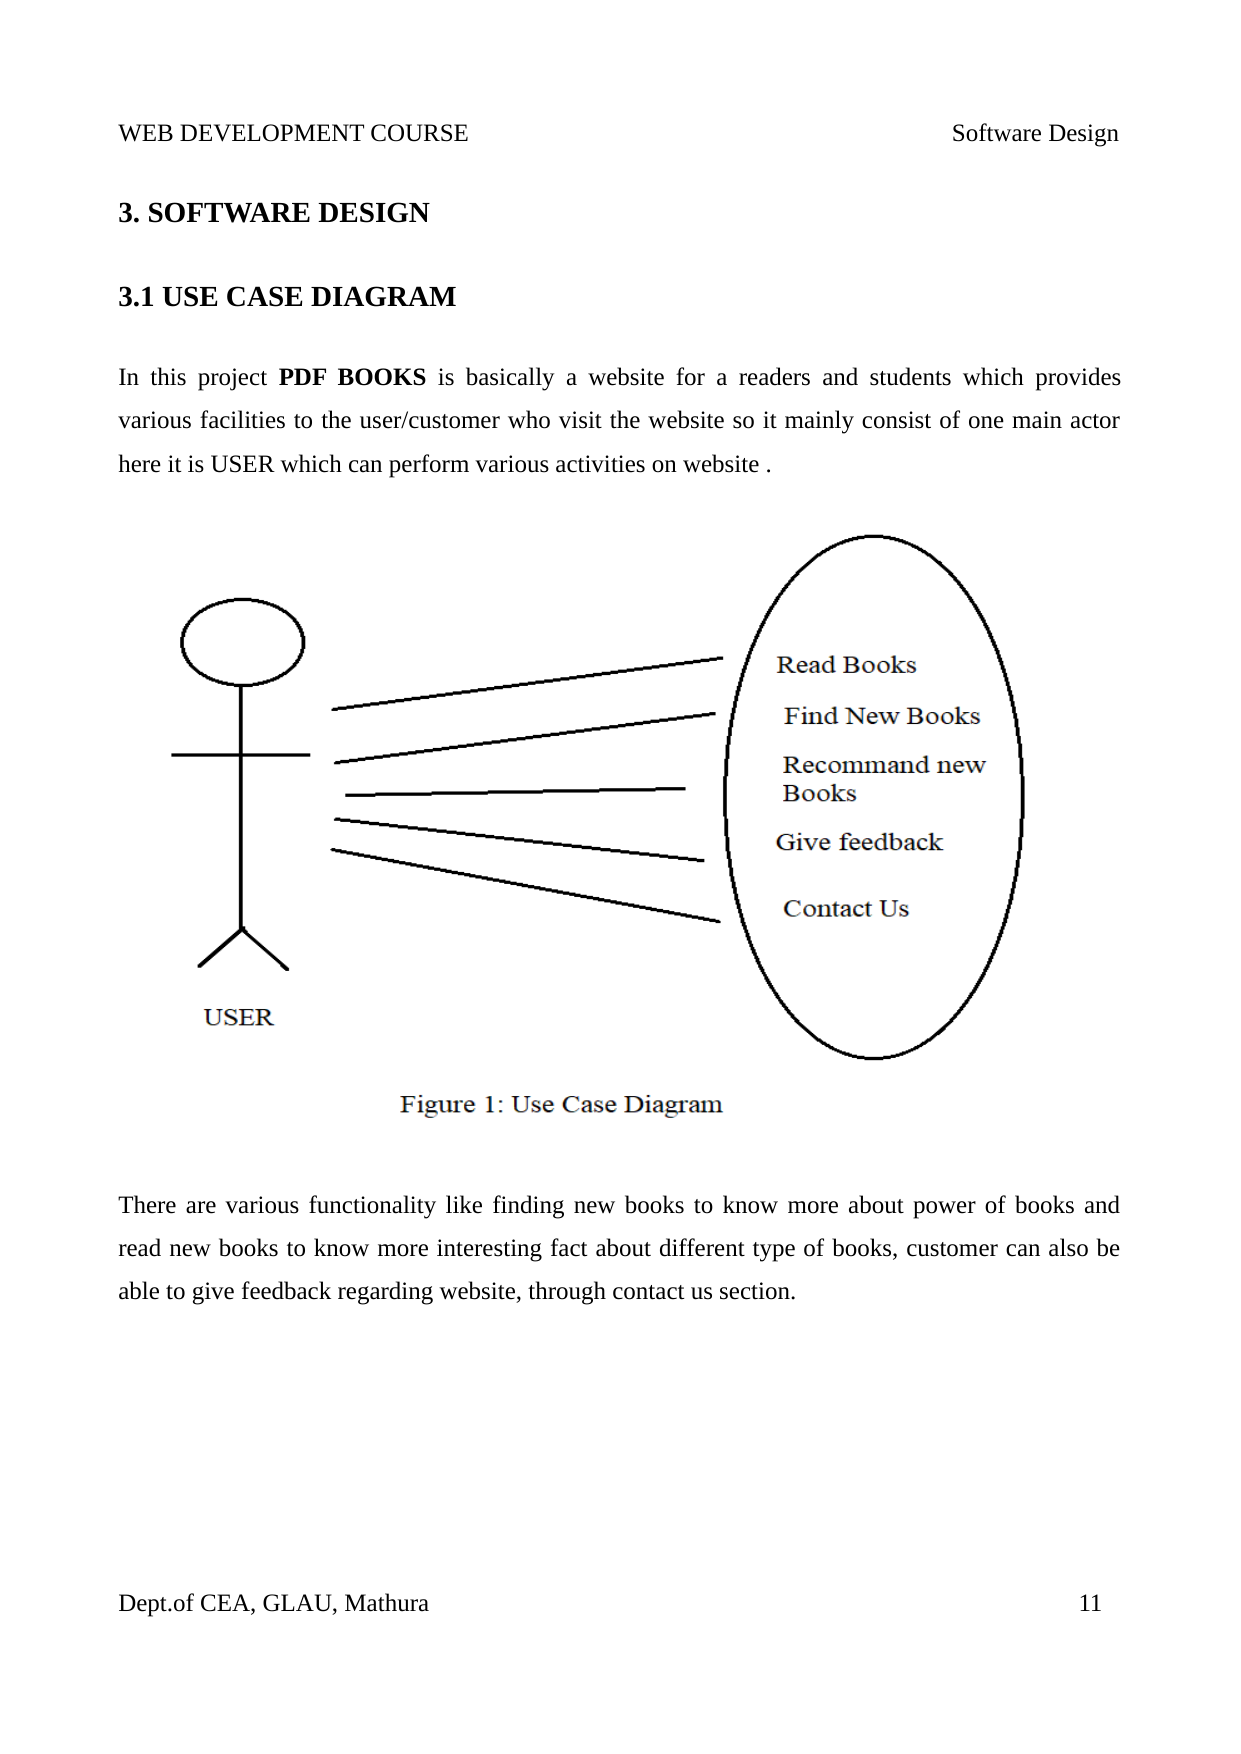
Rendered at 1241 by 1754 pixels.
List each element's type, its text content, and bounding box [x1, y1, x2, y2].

text WEB DEVELOPMENT COURSE Software Design [118, 118, 1122, 147]
text 3.1 USE CASE DIAGRAM [118, 279, 1122, 312]
text Dept.of CEA, GLAU, Mathura 11 [118, 1588, 1122, 1616]
text 3. SOFTWARE DESIGN [118, 195, 1122, 228]
text There are various functionality like finding new books to know more about power of books and read new books to know more interesting fact about different type of books, customer can also be able to give feedback regarding website, through contact us section. [118, 1190, 1122, 1305]
text In this project PDF BOOKS is basically a website for a readers and students which provides various facilities to the user/customer who visit the website so it mainly consist of one main actor here it is USER which can perform various activities on website . [118, 362, 1122, 477]
picture [149, 525, 1091, 1157]
